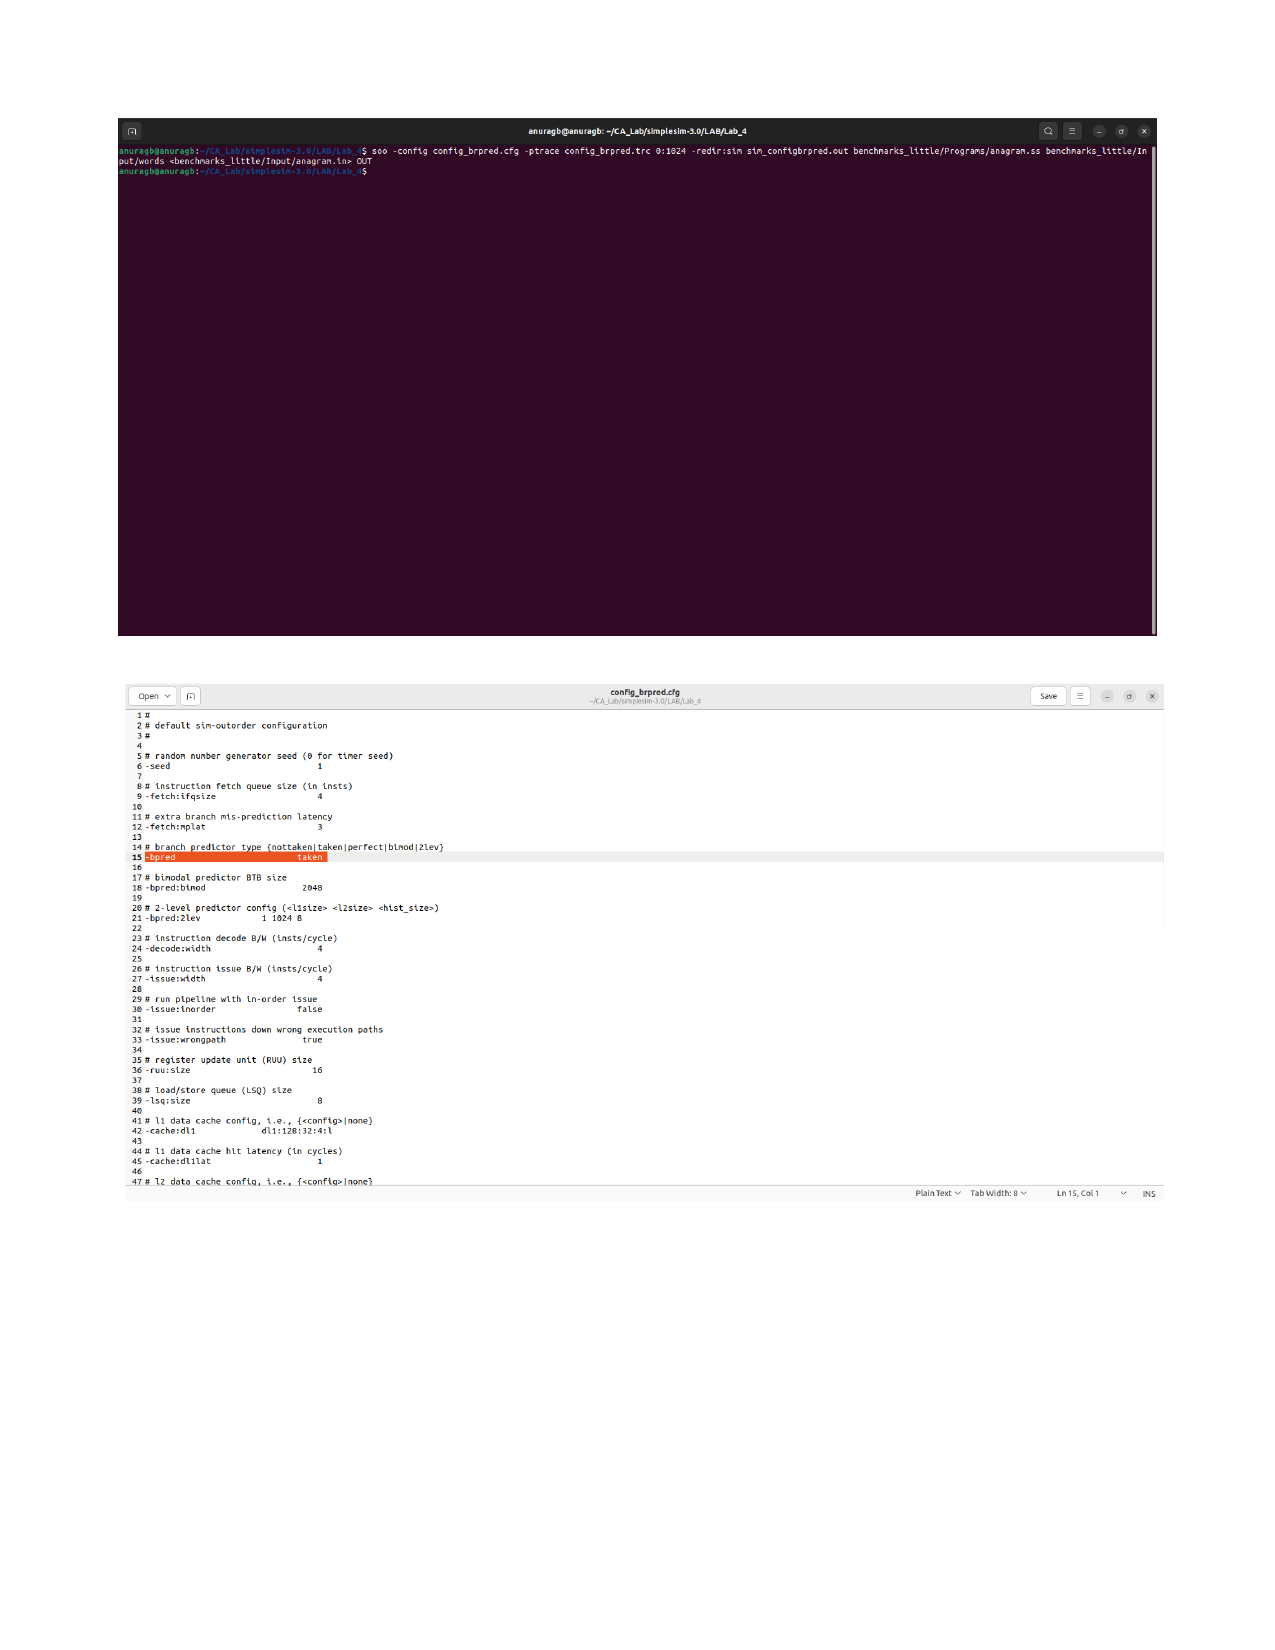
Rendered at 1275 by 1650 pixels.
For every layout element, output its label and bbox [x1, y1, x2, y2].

picture [125, 683, 1164, 1201]
picture [118, 118, 1157, 636]
